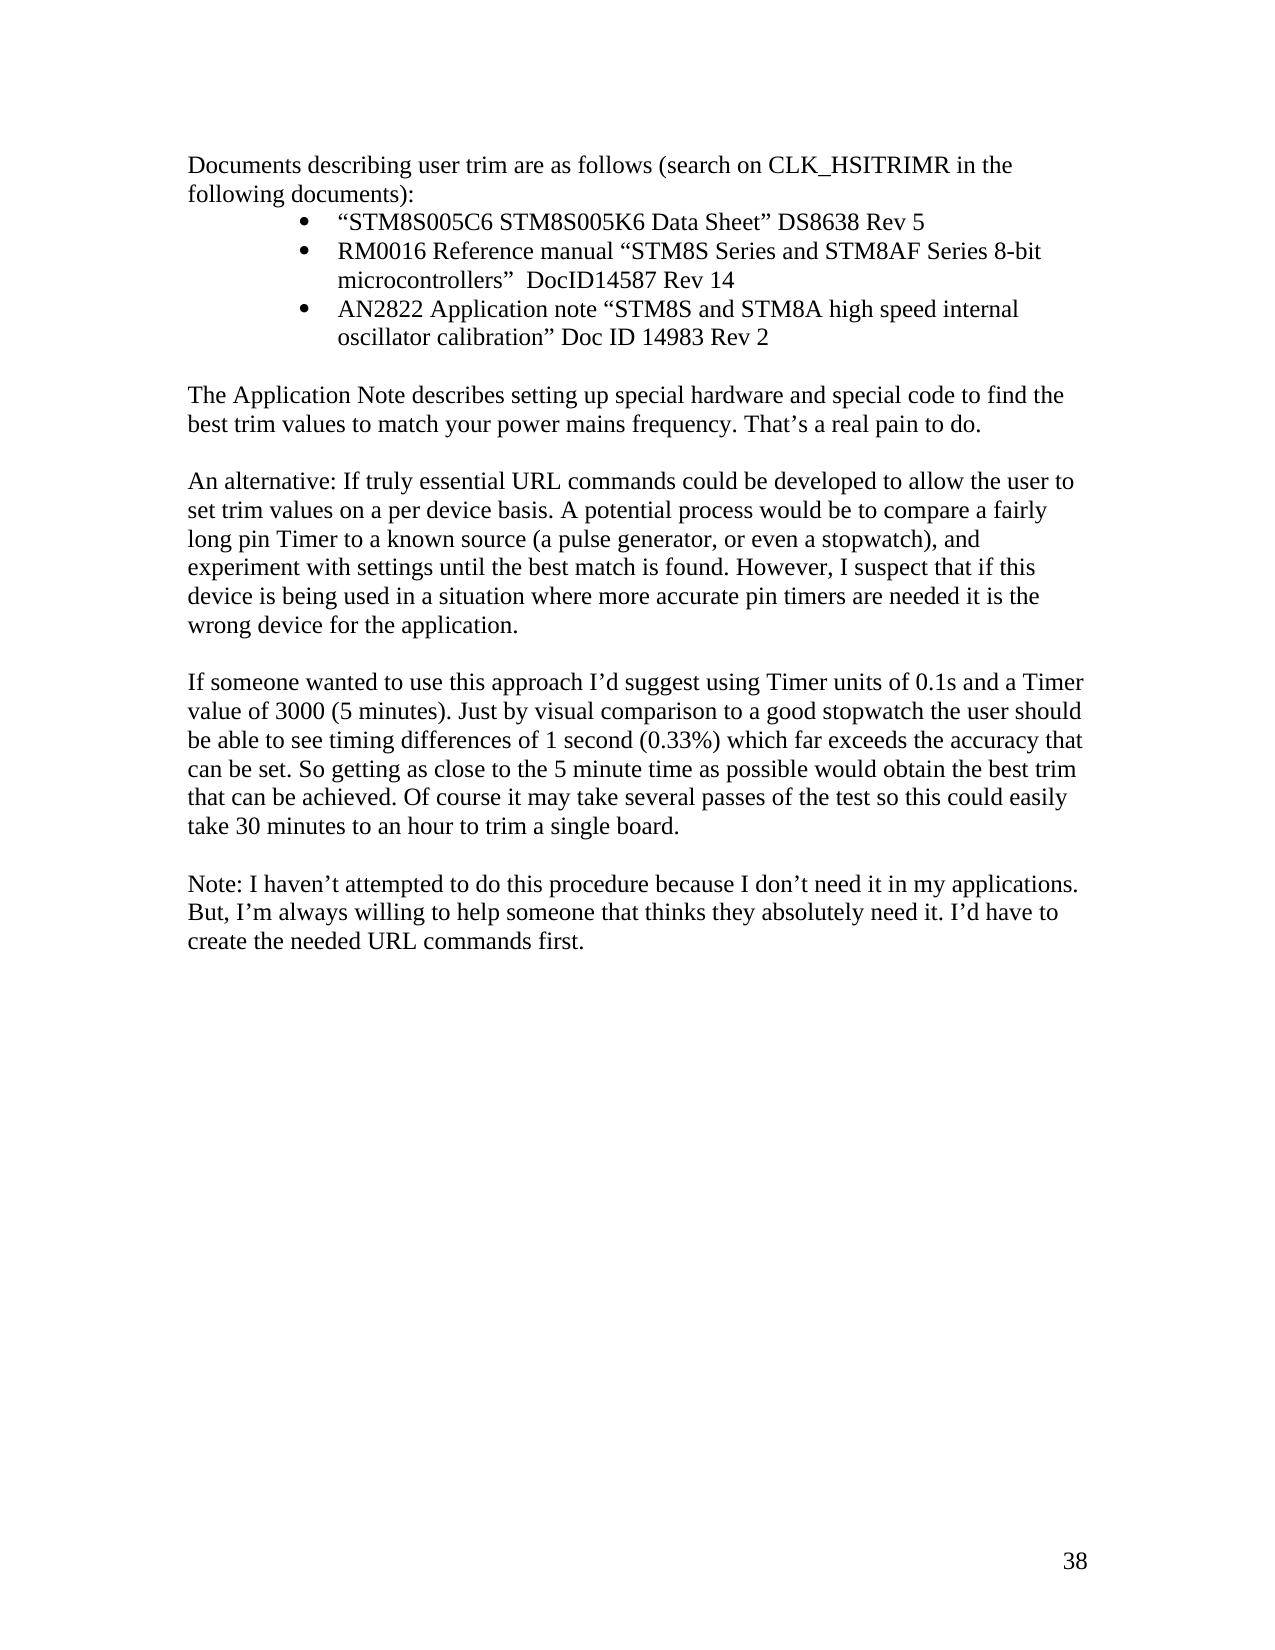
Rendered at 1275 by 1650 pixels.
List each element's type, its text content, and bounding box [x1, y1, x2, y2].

list RM0016 Reference manual “STM8S Series and STM8AF Series 8-bit microcontrollers” DocID14587 Rev 14 [300, 236, 1087, 294]
text Note: I haven’t attempted to do this procedure because I don’t need it in my applications. But, I’m always willing to help someone that thinks they absolutely need it. I’d have to create the needed URL commands first. [187, 869, 1087, 955]
text The Application Note describes setting up special hardware and special code to find the best trim values to match your power mains frequency. That’s a real pain to do. [187, 380, 1087, 437]
text If someone wanted to use this approach I’d suggest using Timer units of 0.1s and a Timer value of 3000 (5 minutes). Just by visual comparison to a good stopwatch the user should be able to see timing differences of 1 second (0.33%) which far exceeds the accuracy that can be set. So getting as close to the 5 minute time as possible would obtain the best trim that can be achieved. Of course it may take several passes of the test so this could easily take 30 minutes to an hour to trim a single board. [187, 667, 1087, 840]
text An alternative: If truly essential URL commands could be developed to allow the user to set trim values on a per device basis. A potential process would be to compare a fairly long pin Timer to a known source (a pulse generator, or even a stopwatch), and experiment with settings until the best match is found. However, I suspect that if this device is being used in a situation where more accurate pin timers are needed it is the wrong device for the application. [187, 466, 1087, 639]
list AN2822 Application note “STM8S and STM8A high speed internal oscillator calibration” Doc ID 14983 Rev 2 [300, 294, 1087, 351]
text Documents describing user trim are as follows (search on CLK_HSITRIMR in the following documents): [187, 150, 1087, 207]
list “STM8S005C6 STM8S005K6 Data Sheet” DS8638 Rev 5 [300, 207, 1087, 236]
